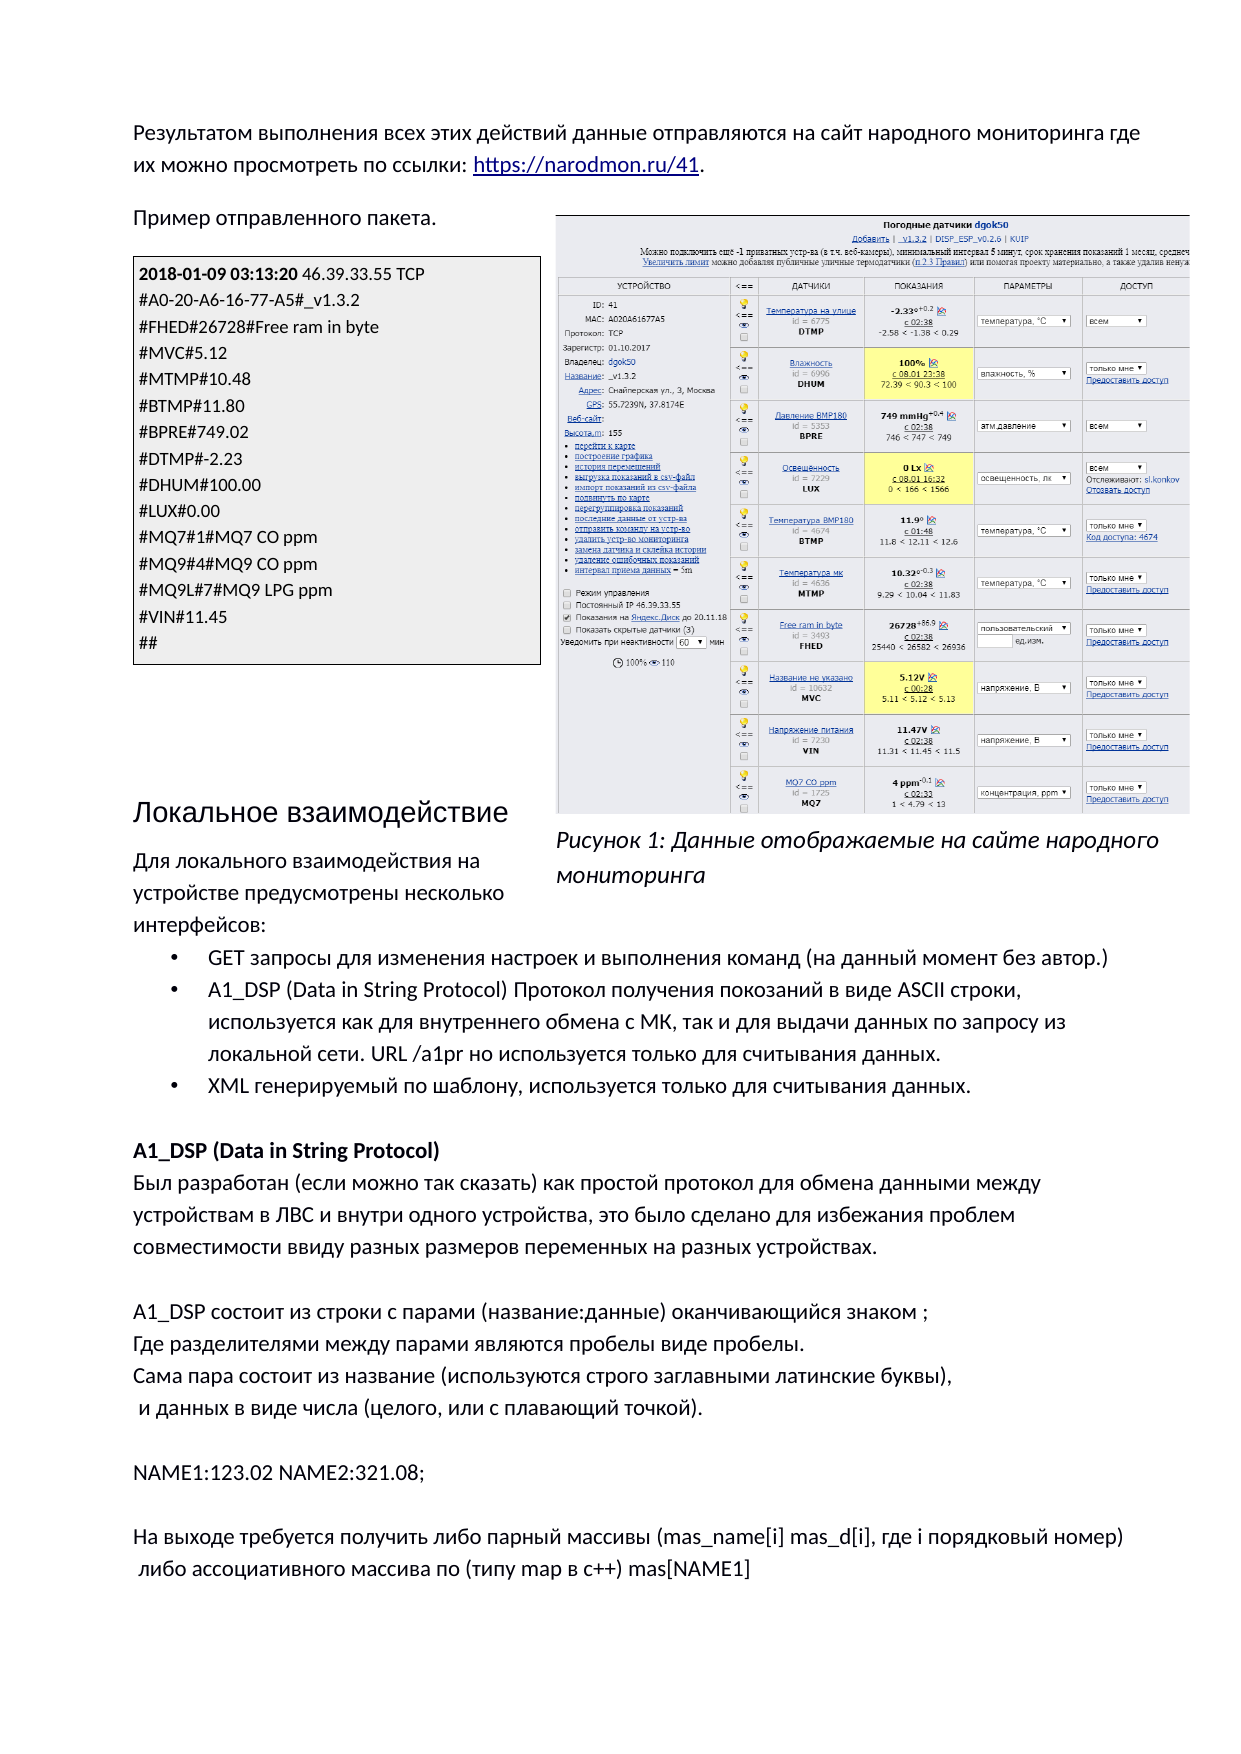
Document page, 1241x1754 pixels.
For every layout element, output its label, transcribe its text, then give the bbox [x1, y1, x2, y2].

text [556, 203, 1190, 215]
text и данных в виде числа (целого, или с плавающий точкой). [133, 1393, 1152, 1421]
text Где разделителями между парами являются пробелы виде пробелы. [133, 1329, 1152, 1357]
text либо ассоциативного массива по (типу map в c++) mas[NAME1] [133, 1554, 1152, 1582]
list A1_DSP (Data in String Protocol) Протокол получения покозаний в виде ASCII строки, используется как для внутреннего обмена с МК, так и для выдачи данных по запросу из локальной сети. URL /a1pr но используется только для считывания данных. [170, 975, 1152, 1067]
text A1_DSP состоит из строки с парами (название:данные) оканчивающийся знаком ; [133, 1297, 1152, 1325]
text NAME1:123.02 NAME2:321.08; [133, 1458, 1152, 1486]
text Был разработан (если можно так сказать) как простой протокол для обмена данными между устройствам в ЛВС и внутри одного устройства, это было сделано для избежания проблем совместимости ввиду разных размеров переменных на разных устройствах. [133, 1168, 1152, 1261]
text На выходе требуется получить либо парный массивы (mas_name[i] mas_d[i], где i порядковый номер) [133, 1522, 1152, 1550]
text A1_DSP (Data in String Protocol) [133, 1136, 1152, 1164]
text Для локального взаимодействия на устройстве предусмотрены несколько интерфейсов: [133, 846, 1152, 939]
list GET запросы для изменения настроек и выполнения команд (на данный момент без автор.) [170, 943, 1152, 971]
text Пример отправленного пакета. [133, 203, 556, 231]
picture [555, 215, 1190, 814]
table_header 2018-01-09 03:13:20 46.39.33.55 TCP #A0-20-A6-16-77-A5#_v1.3.2 #FHED#26728#Free ram in byte #MVC#5.12 #MTMP#10.48 #BTMP#11.80 #BPRE#749.02 #DTMP#-2.23 #DHUM#100.00 #LUX#0.00 #MQ7#1#MQ7 CO ppm #MQ9#4#MQ9 CO ppm #MQ9L#7#MQ9 LPG ppm #VIN#11.45 ## [134, 257, 540, 664]
subtitle Локальное взаимодействие [133, 795, 556, 829]
text Рисунок 1: Данные отображаемые на сайте народного мониторинга [556, 814, 1190, 890]
text Сама пара состоит из название (используются строго заглавными латинские буквы), [133, 1361, 1152, 1389]
text Результатом выполнения всех этих действий данные отправляются на сайт народного мониторинга где их можно просмотреть по ссылки: https://narodmon.ru/41. [133, 118, 1152, 178]
list XML генерируемый по шаблону, используется только для считывания данных. [170, 1072, 1152, 1099]
